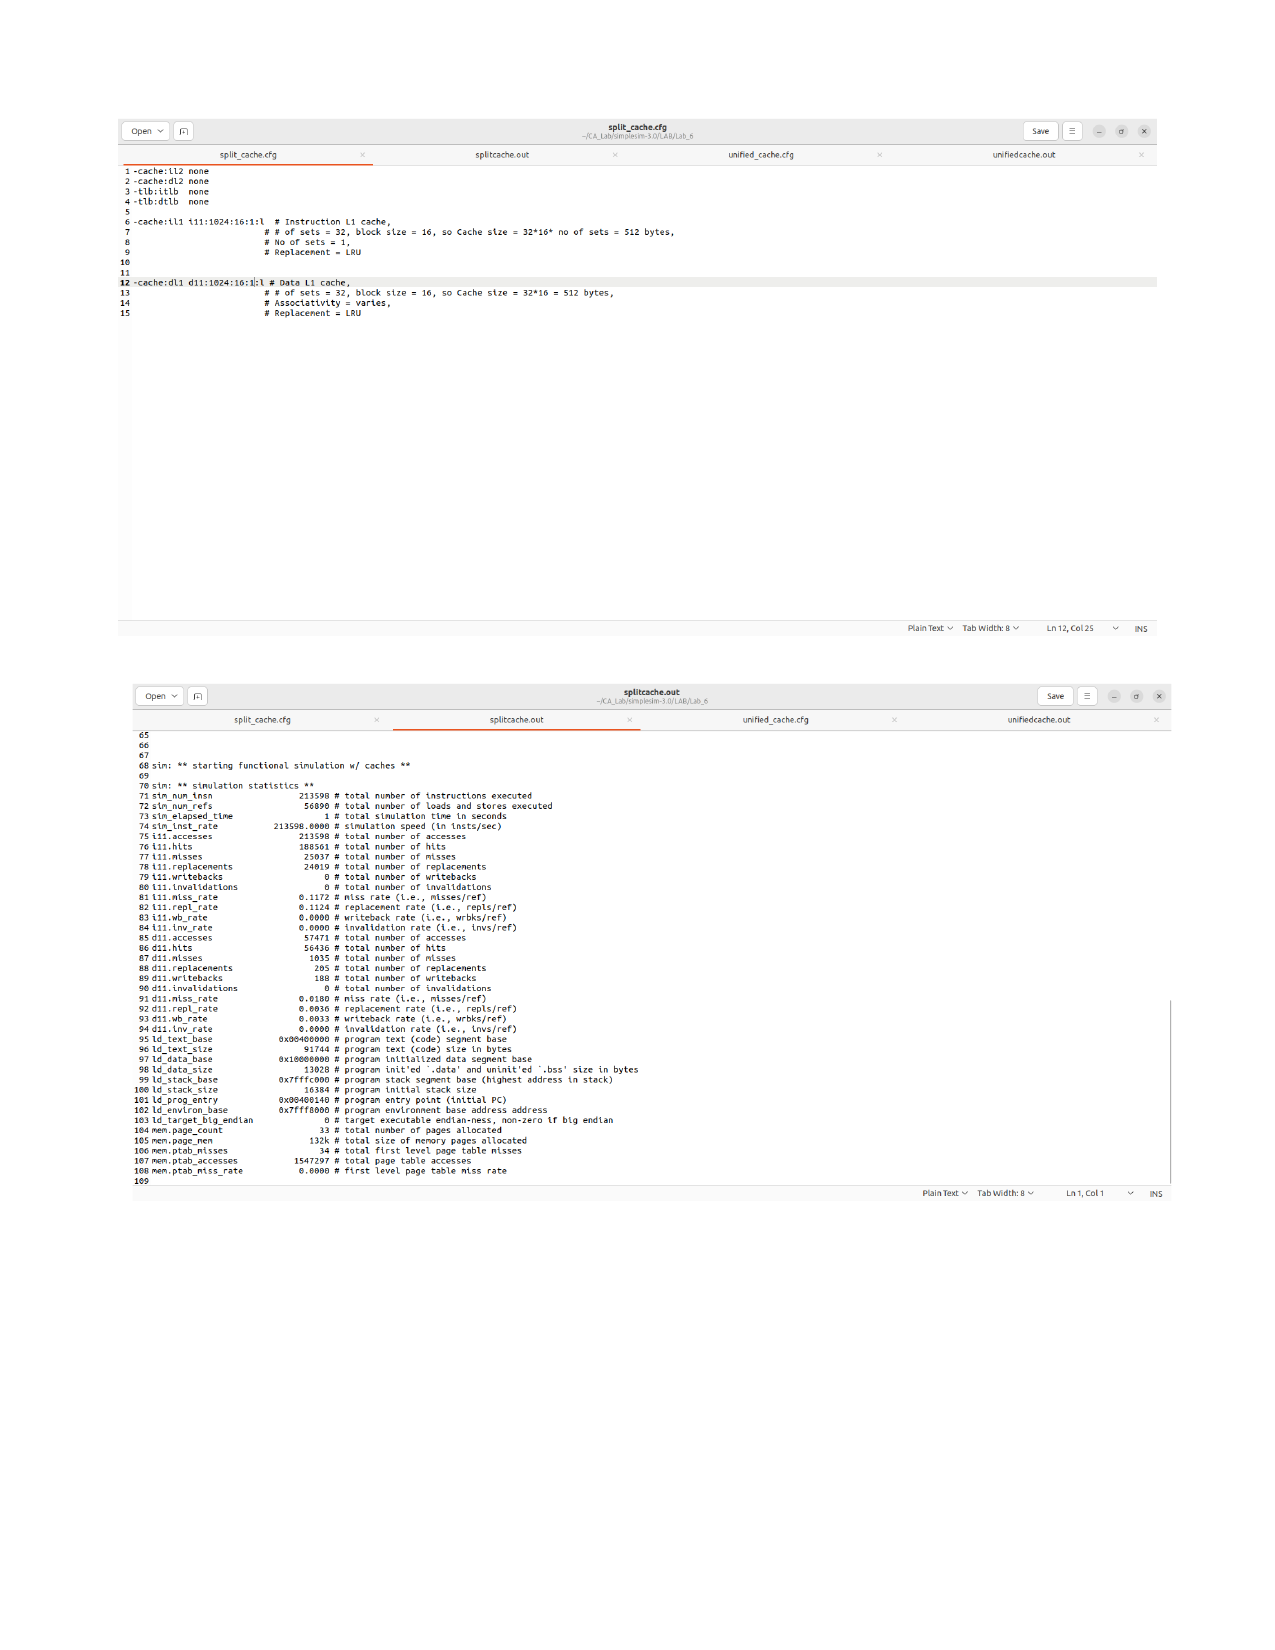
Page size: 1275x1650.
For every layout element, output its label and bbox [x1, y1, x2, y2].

picture [132, 683, 1172, 1201]
picture [118, 118, 1157, 636]
